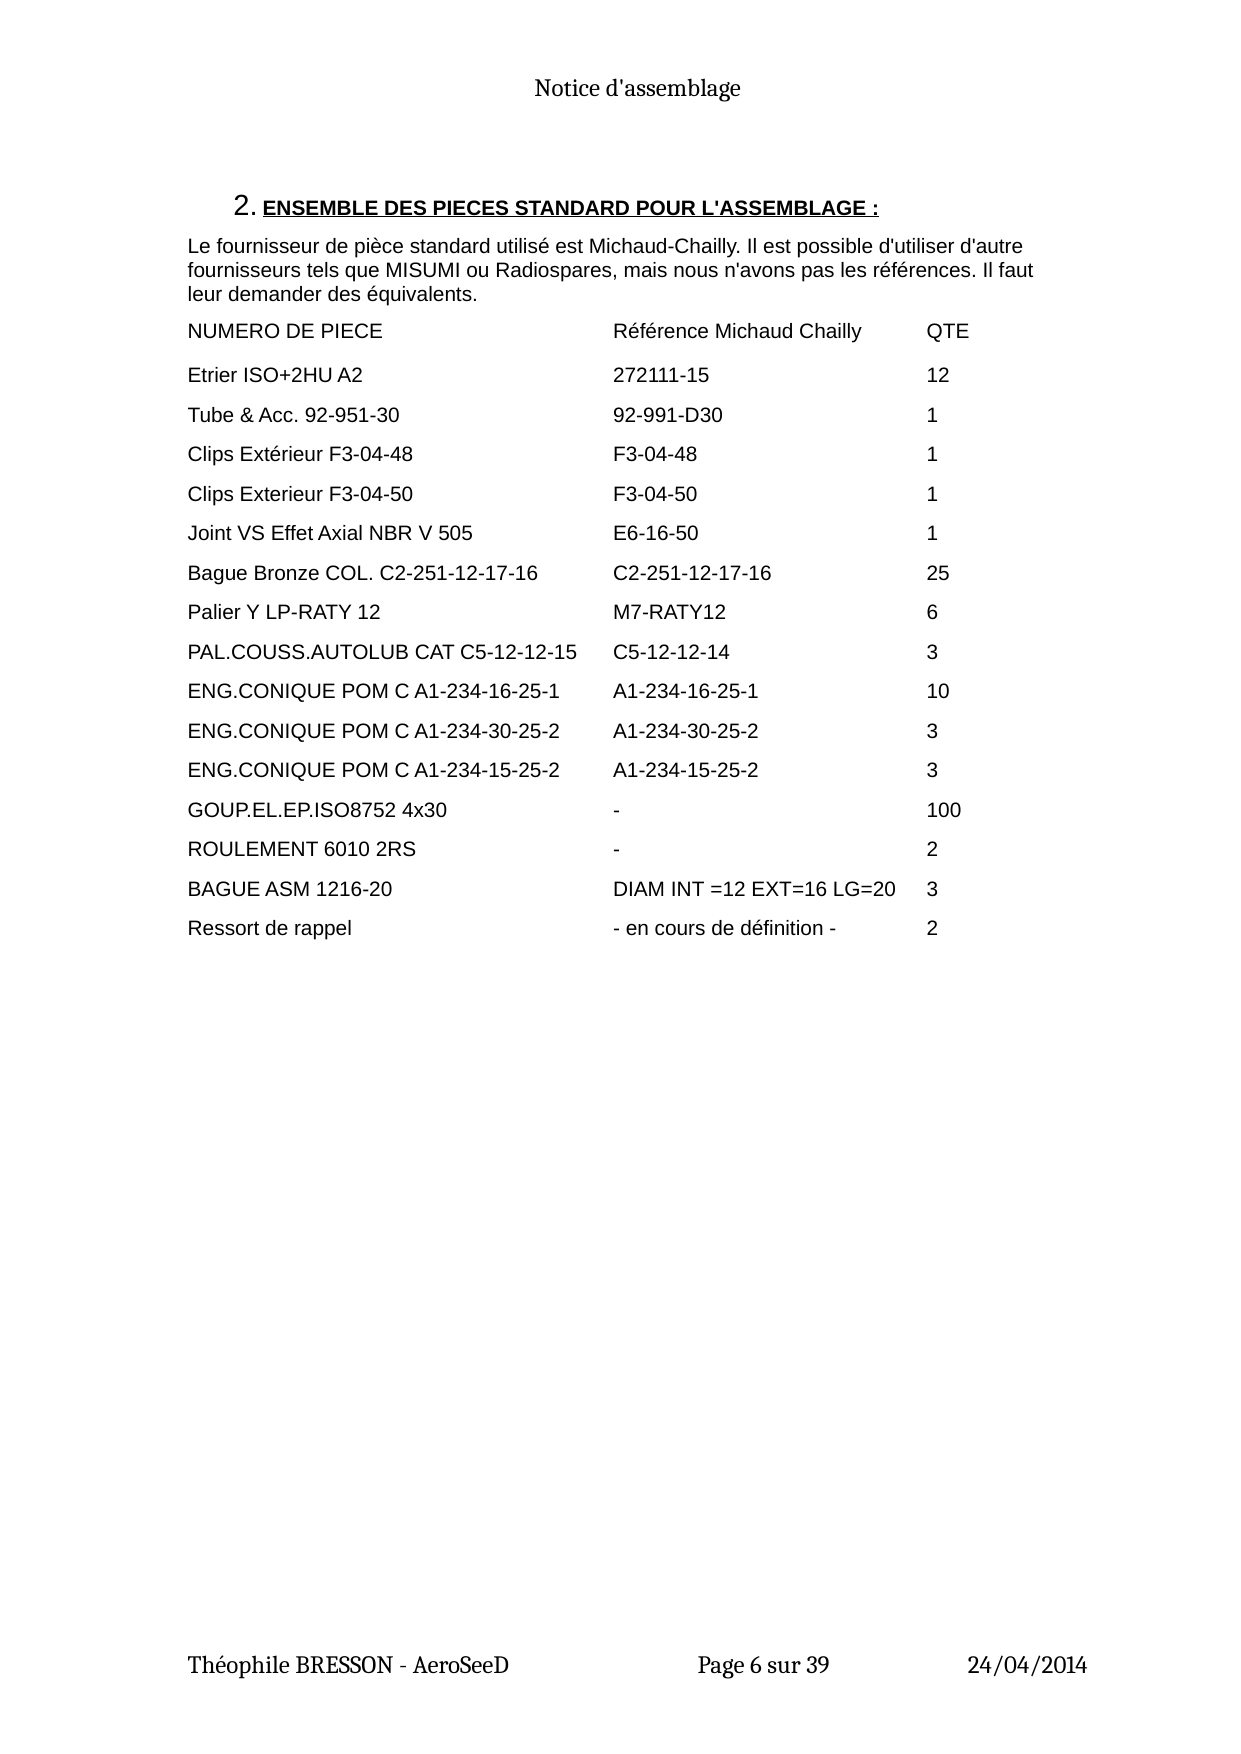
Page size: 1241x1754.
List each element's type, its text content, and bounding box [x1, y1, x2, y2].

table_cell 6 [926, 592, 1056, 632]
table_cell Clips Extérieur F3-04-48 [188, 434, 613, 474]
table_cell ENG.CONIQUE POM C A1-234-30-25-2 [188, 711, 613, 750]
table_cell Ressort de rappel [188, 908, 613, 948]
table_cell GOUP.EL.EP.ISO8752 4x30 [188, 790, 613, 829]
table_cell Palier Y LP-RATY 12 [188, 592, 613, 632]
table_cell C5-12-12-14 [613, 632, 926, 671]
table_cell A1-234-15-25-2 [613, 750, 926, 790]
table_cell 12 [926, 355, 1056, 395]
table_header NUMERO DE PIECE [188, 305, 613, 355]
table_cell - [613, 790, 926, 829]
table_cell 25 [926, 553, 1056, 592]
table_cell ROULEMENT 6010 2RS [188, 829, 613, 869]
table_cell 1 [926, 434, 1056, 474]
table_header Référence Michaud Chailly [613, 305, 926, 355]
table_cell 3 [926, 711, 1056, 750]
table_cell 3 [926, 869, 1056, 908]
table_cell 1 [926, 513, 1056, 553]
table_cell 2 [926, 908, 1056, 948]
table_cell 2 [926, 829, 1056, 869]
table_cell Tube & Acc. 92-951-30 [188, 395, 613, 434]
table_cell Bague Bronze COL. C2-251-12-17-16 [188, 553, 613, 592]
table_header QTE [926, 305, 1056, 355]
table_cell A1-234-16-25-1 [613, 671, 926, 711]
table_cell 92-991-D30 [613, 395, 926, 434]
table_cell ENG.CONIQUE POM C A1-234-15-25-2 [188, 750, 613, 790]
table_cell M7-RATY12 [613, 592, 926, 632]
table_cell F3-04-50 [613, 474, 926, 513]
table_cell Clips Exterieur F3-04-50 [188, 474, 613, 513]
table_cell 10 [926, 671, 1056, 711]
table_cell Etrier ISO+2HU A2 [188, 355, 613, 395]
table_cell 272111-15 [613, 355, 926, 395]
table_cell F3-04-48 [613, 434, 926, 474]
table_cell A1-234-30-25-2 [613, 711, 926, 750]
table_cell - [613, 829, 926, 869]
table_cell - en cours de définition - [613, 908, 926, 948]
subtitle ENSEMBLE DES PIECES STANDARD POUR L'ASSEMBLAGE : [225, 187, 1056, 221]
table_cell E6-16-50 [613, 513, 926, 553]
table_cell BAGUE ASM 1216-20 [188, 869, 613, 908]
table_cell PAL.COUSS.AUTOLUB CAT C5-12-12-15 [188, 632, 613, 671]
table_cell ENG.CONIQUE POM C A1-234-16-25-1 [188, 671, 613, 711]
table_cell 1 [926, 474, 1056, 513]
table_cell DIAM INT =12 EXT=16 LG=20 [613, 869, 926, 908]
table_cell C2-251-12-17-16 [613, 553, 926, 592]
table_cell 3 [926, 750, 1056, 790]
text Le fournisseur de pièce standard utilisé est Michaud-Chailly. Il est possible d'utiliser d'autre fournisseurs tels que MISUMI ou Radiospares, mais nous n'avons pas les références. Il faut leur demander des équivalents. [187, 233, 1056, 305]
table_cell 100 [926, 790, 1056, 829]
table_cell Joint VS Effet Axial NBR V 505 [188, 513, 613, 553]
table_cell 3 [926, 632, 1056, 671]
table_cell 1 [926, 395, 1056, 434]
